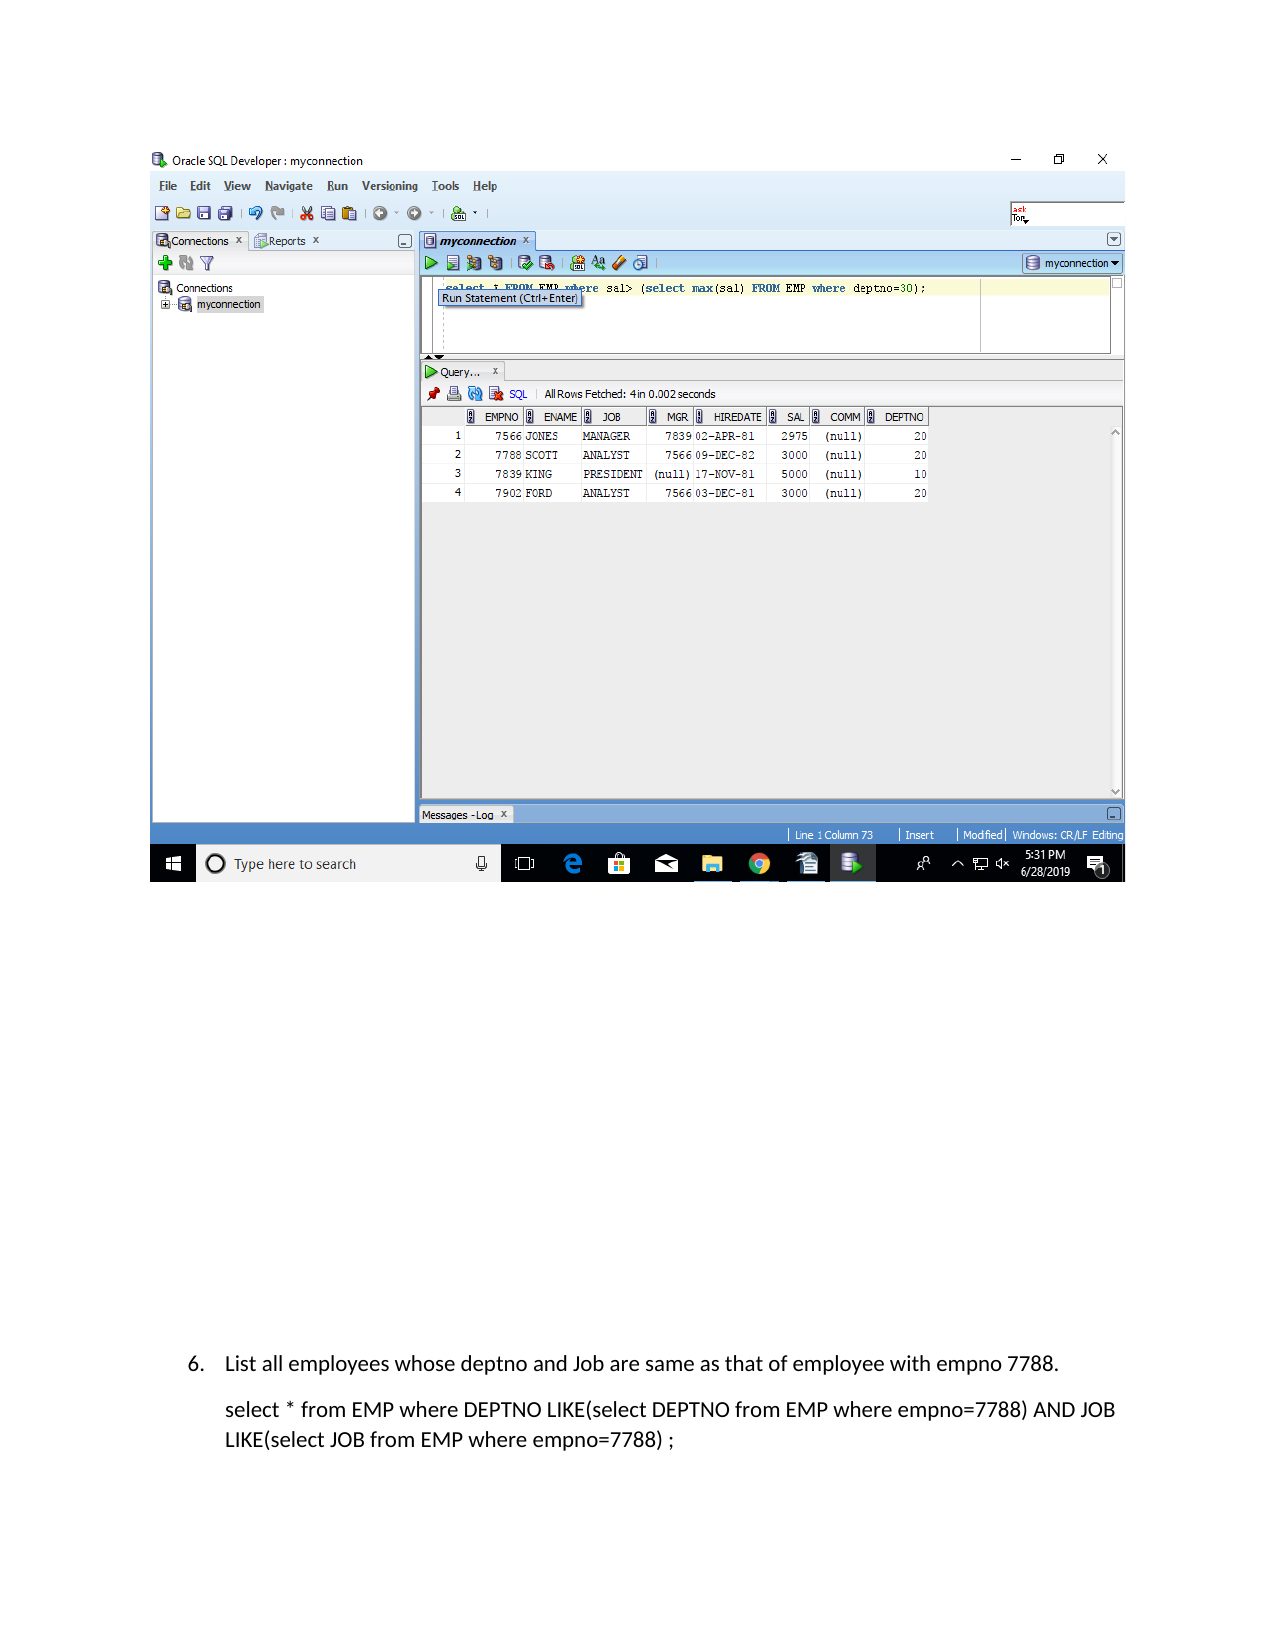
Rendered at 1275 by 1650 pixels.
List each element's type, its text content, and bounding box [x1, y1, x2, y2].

list List all employees whose deptno and Job are same as that of employee with empno 7788. [187, 1349, 1125, 1377]
picture [150, 150, 1125, 882]
list select * from EMP where DEPTNO LIKE(select DEPTNO from EMP where empno=7788) AND JOB LIKE(select JOB from EMP where empno=7788) ; [187, 1395, 1125, 1453]
